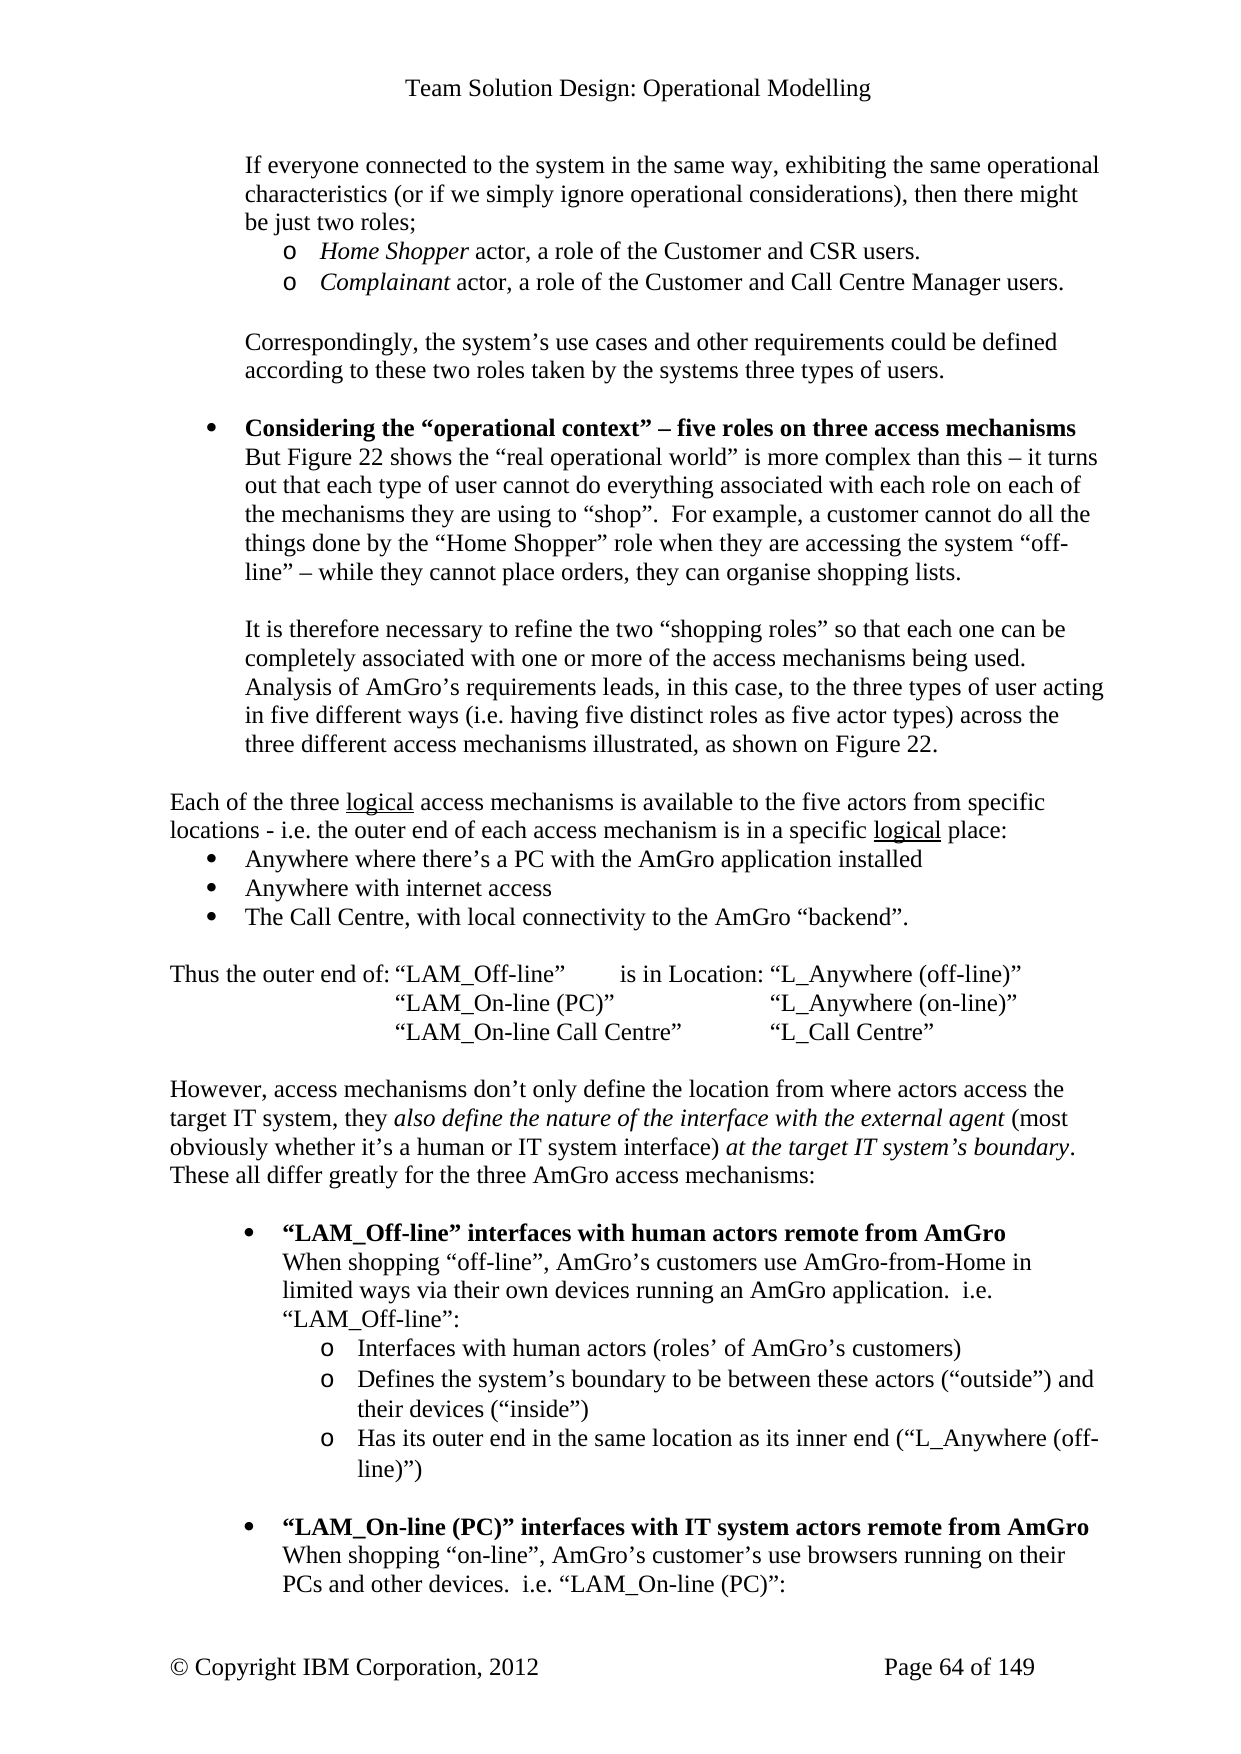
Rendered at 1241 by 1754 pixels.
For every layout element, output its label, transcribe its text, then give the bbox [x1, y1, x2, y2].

list Anywhere where there’s a PC with the AmGro application installed [207, 844, 1107, 873]
list If everyone connected to the system in the same way, exhibiting the same operational characteristics (or if we simply ignore operational considerations), then there might be just two roles; [207, 150, 1107, 236]
list Interfaces with human actors (roles’ of AmGro’s customers) [319, 1333, 1107, 1364]
list The Call Centre, with local connectivity to the AmGro “backend”. [207, 902, 1107, 930]
text “LAM_On-line Call Centre” “L_Call Centre” [319, 1017, 1107, 1045]
list Has its outer end in the same location as its inner end (“L_Anywhere (off-line)”) [319, 1423, 1107, 1512]
list Defines the system’s boundary to be between these actors (“outside”) and their devices (“inside”) [319, 1364, 1107, 1423]
text However, access mechanisms don’t only define the location from where actors access the target IT system, they also define the nature of the interface with the external agent (most obviously whether it’s a human or IT system interface) at the target IT system’s boundary. These all differ greatly for the three AmGro access mechanisms: [169, 1074, 1107, 1189]
list Anywhere with internet access [207, 873, 1107, 902]
text Thus the outer end of: “LAM_Off-line” is in Location: “L_Anywhere (off-line)” [169, 959, 1107, 988]
list Considering the “operational context” – five roles on three access mechanisms But Figure 22 shows the “real operational world” is more complex than this – it turns out that each type of user cannot do everything associated with each role on each of the mechanisms they are using to “shop”. For example, a customer cannot do all the things done by the “Home Shopper” role when they are accessing the system “off-line” – while they cannot place orders, they can organise shopping lists. It is therefore necessary to refine the two “shopping roles” so that each one can be completely associated with one or more of the access mechanisms being used. Analysis of AmGro’s requirements leads, in this case, to the three types of user acting in five different ways (i.e. having five distinct roles as five actor types) across the three different access mechanisms illustrated, as shown on Figure 22. [207, 413, 1107, 787]
list “LAM_On-line (PC)” interfaces with IT system actors remote from AmGro When shopping “on-line”, AmGro’s customer’s use browsers running on their PCs and other devices. i.e. “LAM_On-line (PC)”: [244, 1512, 1107, 1598]
text Each of the three logical access mechanisms is available to the five actors from specific locations - i.e. the outer end of each access mechanism is in a specific logical place: [169, 787, 1107, 844]
list “LAM_Off-line” interfaces with human actors remote from AmGro When shopping “off-line”, AmGro’s customers use AmGro-from-Home in limited ways via their own devices running an AmGro application. i.e. “LAM_Off-line”: [244, 1218, 1107, 1333]
list Complainant actor, a role of the Customer and Call Centre Manager users. [282, 267, 1107, 298]
list Home Shopper actor, a role of the Customer and CSR users. [282, 236, 1107, 267]
text Correspondingly, the system’s use cases and other requirements could be defined according to these two roles taken by the systems three types of users. [244, 327, 1107, 384]
text “LAM_On-line (PC)” “L_Anywhere (on-line)” [319, 988, 1107, 1017]
